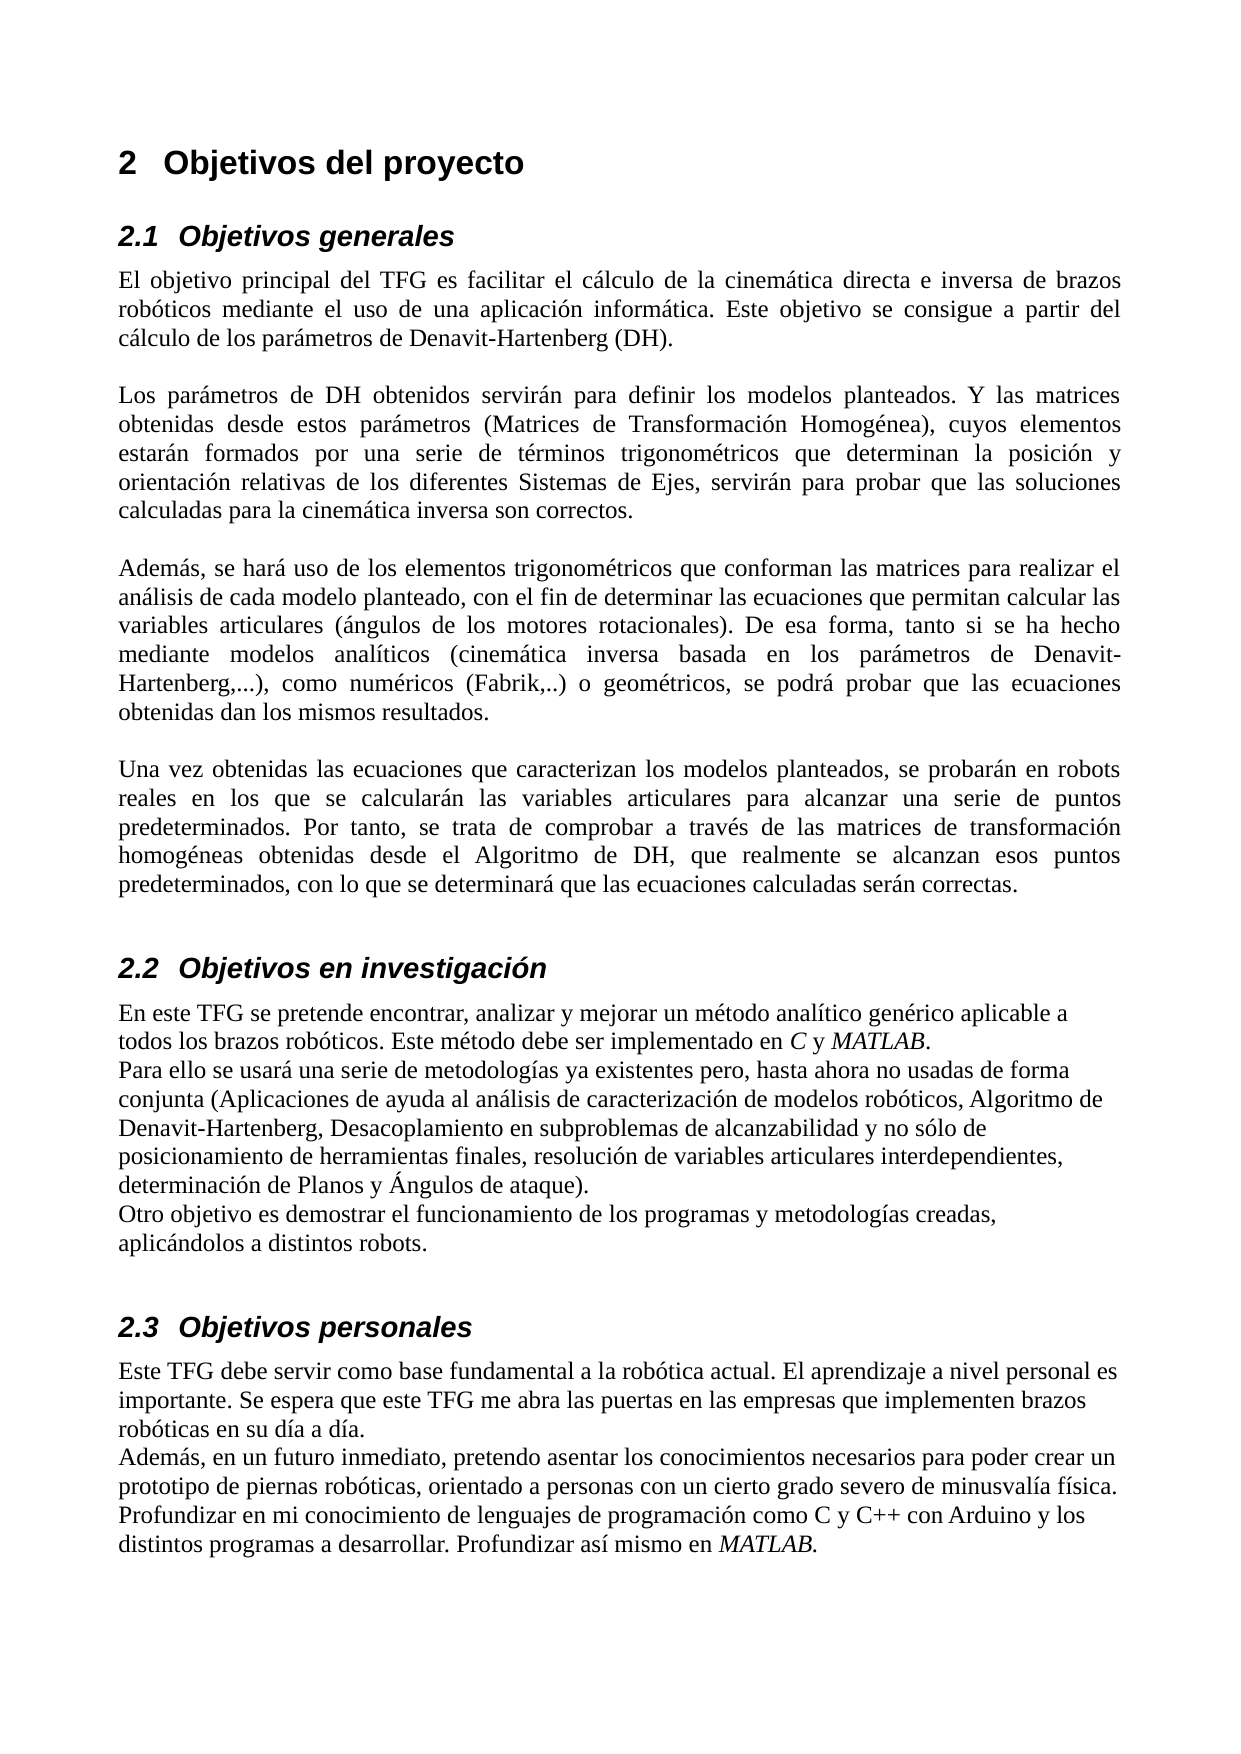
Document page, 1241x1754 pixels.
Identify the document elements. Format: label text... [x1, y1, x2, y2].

subtitle Objetivos en investigación [118, 952, 1122, 985]
text Otro objetivo es demostrar el funcionamiento de los programas y metodologías creadas, aplicándolos a distintos robots. [118, 1199, 1122, 1256]
subtitle Objetivos personales [118, 1310, 1122, 1344]
text Una vez obtenidas las ecuaciones que caracterizan los modelos planteados, se probarán en robots reales en los que se calcularán las variables articulares para alcanzar una serie de puntos predeterminados. Por tanto, se trata de comprobar a través de las matrices de transformación homogéneas obtenidas desde el Algoritmo de DH, que realmente se alcanzan esos puntos predeterminados, con lo que se determinará que las ecuaciones calculadas serán correctas. [118, 754, 1122, 898]
text Además, se hará uso de los elementos trigonométricos que conforman las matrices para realizar el análisis de cada modelo planteado, con el fin de determinar las ecuaciones que permitan calcular las variables articulares (ángulos de los motores rotacionales). De esa forma, tanto si se ha hecho mediante modelos analíticos (cinemática inversa basada en los parámetros de Denavit-Hartenberg,...), como numéricos (Fabrik,..) o geométricos, se podrá probar que las ecuaciones obtenidas dan los mismos resultados. [118, 553, 1122, 725]
text Este TFG debe servir como base fundamental a la robótica actual. El aprendizaje a nivel personal es importante. Se espera que este TFG me abra las puertas en las empresas que implementen brazos robóticas en su día a día. [118, 1356, 1122, 1442]
text En este TFG se pretende encontrar, analizar y mejorar un método analítico genérico aplicable a todos los brazos robóticos. Este método debe ser implementado en C y MATLAB. [118, 998, 1122, 1055]
subtitle Objetivos generales [118, 219, 1122, 253]
text Los parámetros de DH obtenidos servirán para definir los modelos planteados. Y las matrices obtenidas desde estos parámetros (Matrices de Transformación Homogénea), cuyos elementos estarán formados por una serie de términos trigonométricos que determinan la posición y orientación relativas de los diferentes Sistemas de Ejes, servirán para probar que las soluciones calculadas para la cinemática inversa son correctos. [118, 380, 1122, 524]
text El objetivo principal del TFG es facilitar el cálculo de la cinemática directa e inversa de brazos robóticos mediante el uso de una aplicación informática. Este objetivo se consigue a partir del cálculo de los parámetros de Denavit-Hartenberg (DH). [118, 265, 1122, 352]
subtitle Objetivos del proyecto [118, 143, 1122, 182]
text Además, en un futuro inmediato, pretendo asentar los conocimientos necesarios para poder crear un prototipo de piernas robóticas, orientado a personas con un cierto grado severo de minusvalía física. [118, 1442, 1122, 1500]
text Para ello se usará una serie de metodologías ya existentes pero, hasta ahora no usadas de forma conjunta (Aplicaciones de ayuda al análisis de caracterización de modelos robóticos, Algoritmo de Denavit-Hartenberg, Desacoplamiento en subproblemas de alcanzabilidad y no sólo de posicionamiento de herramientas finales, resolución de variables articulares interdependientes, determinación de Planos y Ángulos de ataque). [118, 1055, 1122, 1199]
text Profundizar en mi conocimiento de lenguajes de programación como C y C++ con Arduino y los distintos programas a desarrollar. Profundizar así mismo en MATLAB. [118, 1500, 1122, 1557]
